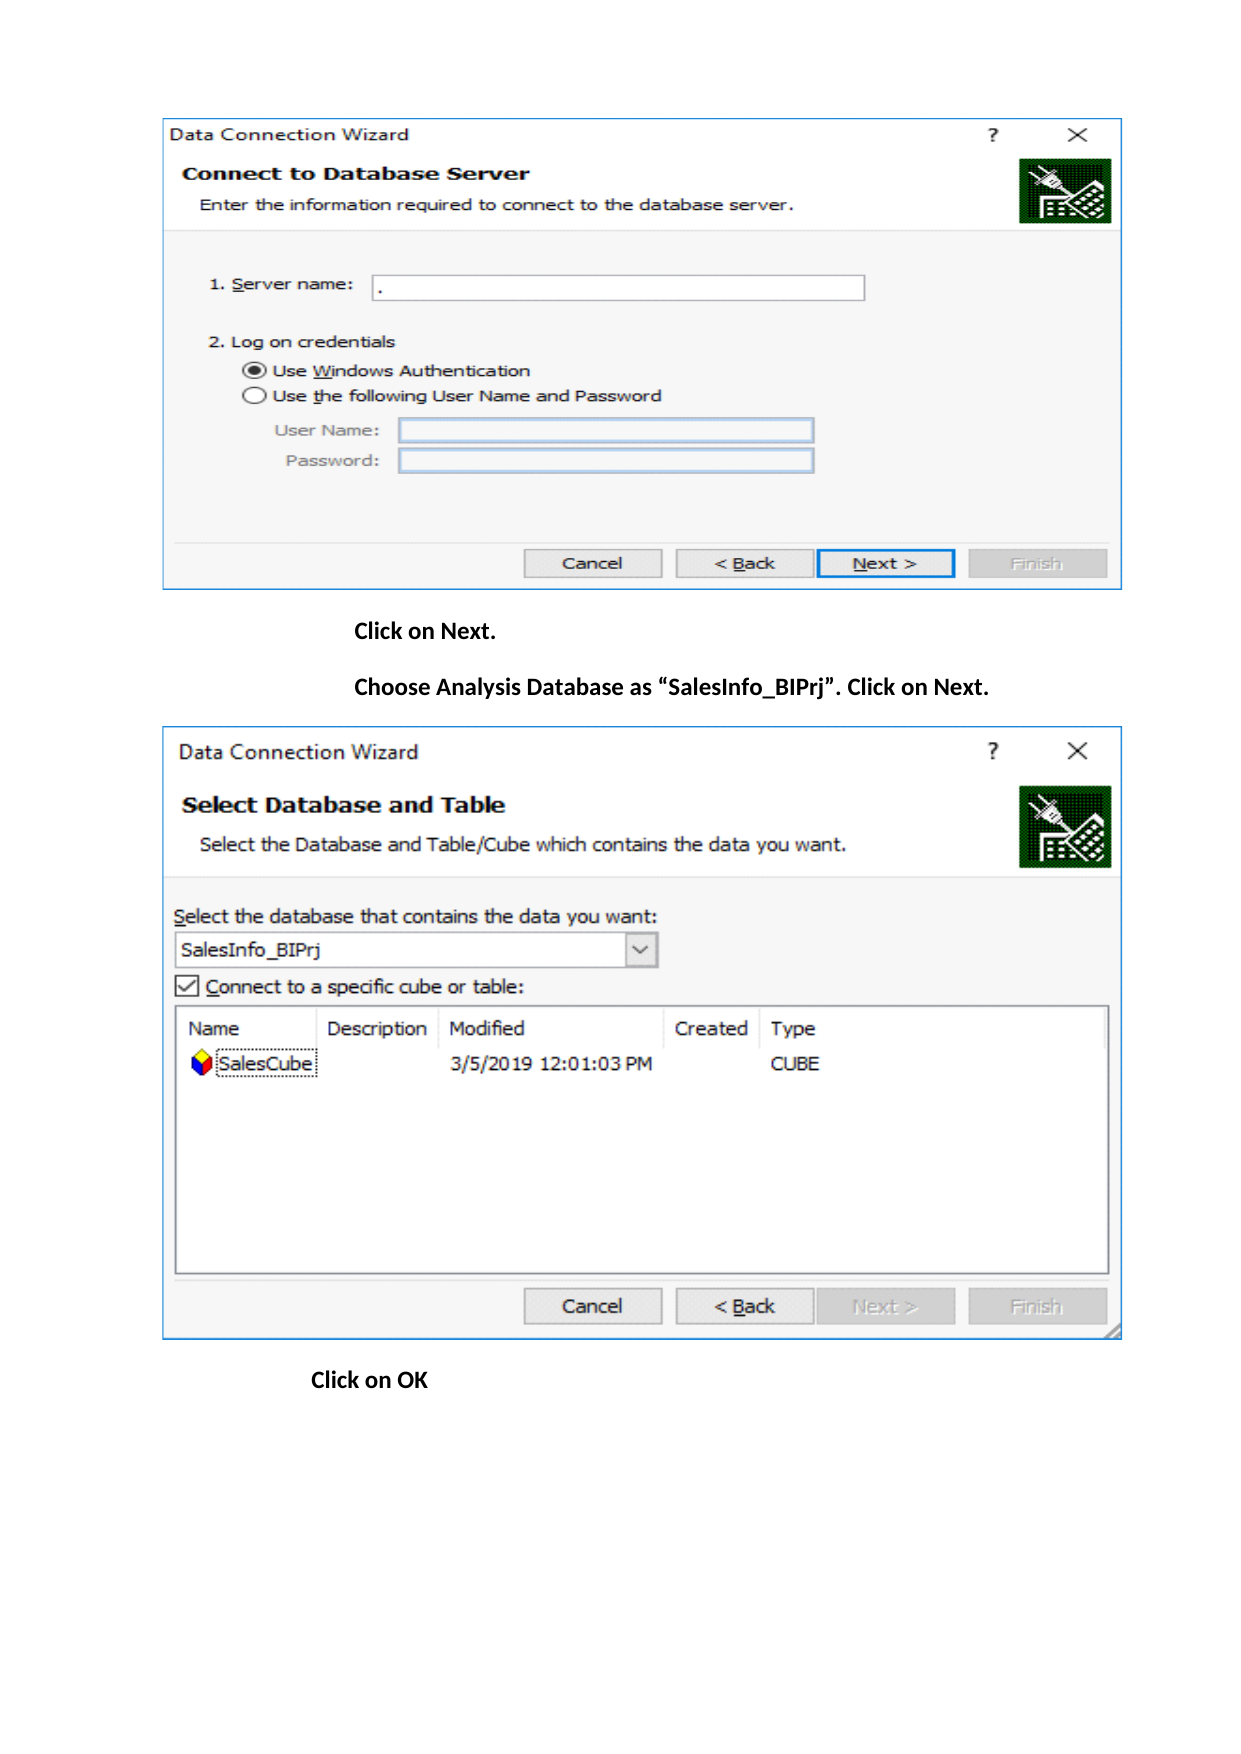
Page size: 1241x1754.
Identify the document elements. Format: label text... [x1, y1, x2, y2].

text Click on Next. [118, 615, 1122, 646]
text Choose Analysis Database as “SalesInfo_BIPrj”. Click on Next. [118, 671, 1122, 701]
text Click on OK [193, 1364, 1122, 1395]
